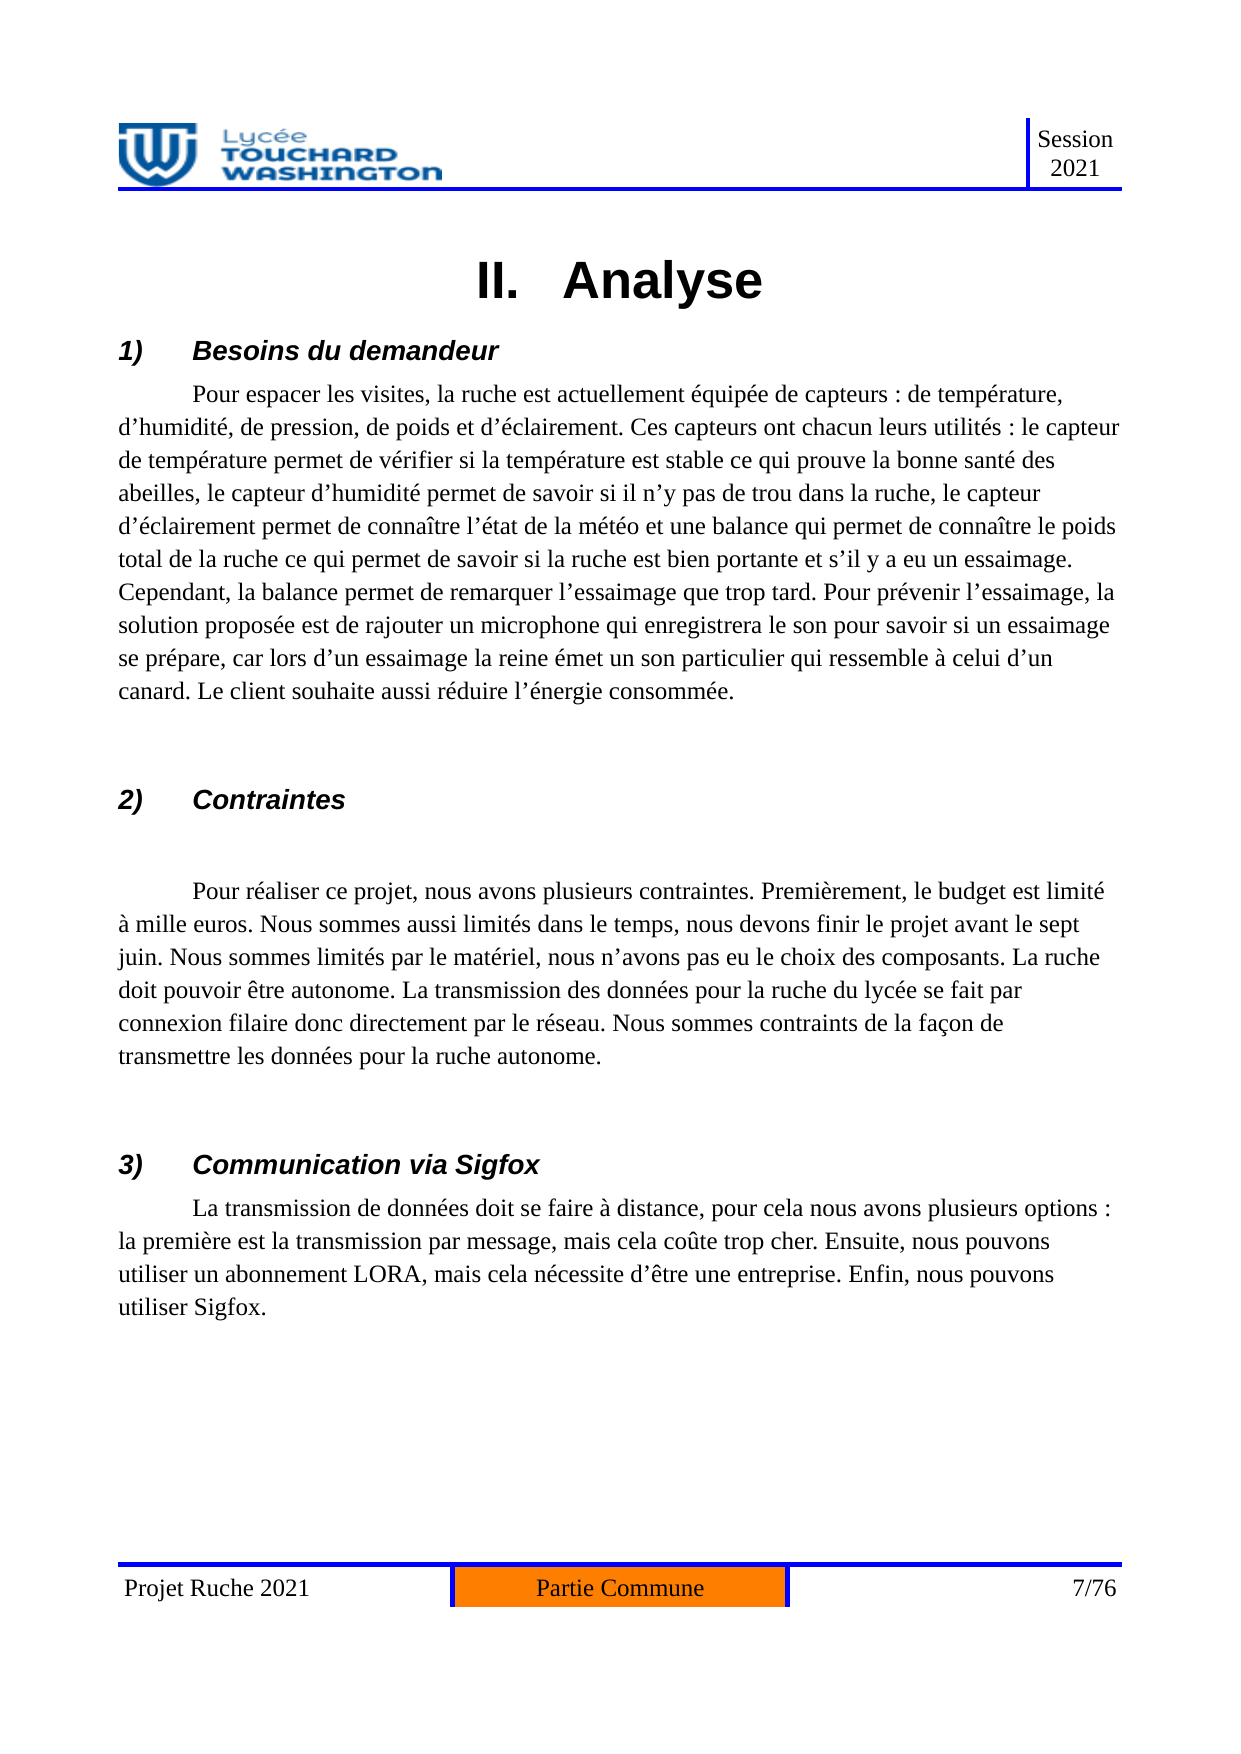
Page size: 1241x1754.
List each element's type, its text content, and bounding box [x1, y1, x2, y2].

text Pour réaliser ce projet, nous avons plusieurs contraintes. Premièrement, le budget est limité à mille euros. Nous sommes aussi limités dans le temps, nous devons finir le projet avant le sept juin. Nous sommes limités par le matériel, nous n’avons pas eu le choix des composants. La ruche doit pouvoir être autonome. La transmission des données pour la ruche du lycée se fait par connexion filaire donc directement par le réseau. Nous sommes contraints de la façon de transmettre les données pour la ruche autonome. [118, 876, 1122, 1069]
subtitle Besoins du demandeur [118, 334, 1122, 366]
subtitle Communication via Sigfox [118, 1148, 1122, 1180]
picture [118, 123, 442, 187]
subtitle Contraintes [118, 784, 1122, 816]
text La transmission de données doit se faire à distance, pour cela nous avons plusieurs options : la première est la transmission par message, mais cela coûte trop cher. Ensuite, nous pouvons utiliser un abonnement LORA, mais cela nécessite d’être une entreprise. Enfin, nous pouvons utiliser Sigfox. [118, 1193, 1122, 1321]
text Pour espacer les visites, la ruche est actuellement équipée de capteurs : de température, d’humidité, de pression, de poids et d’éclairement. Ces capteurs ont chacun leurs utilités : le capteur de température permet de vérifier si la température est stable ce qui prouve la bonne santé des abeilles, le capteur d’humidité permet de savoir si il n’y pas de trou dans la ruche, le capteur d’éclairement permet de connaître l’état de la météo et une balance qui permet de connaître le poids total de la ruche ce qui permet de savoir si la ruche est bien portante et s’il y a eu un essaimage. Cependant, la balance permet de remarquer l’essaimage que trop tard. Pour prévenir l’essaimage, la solution proposée est de rajouter un microphone qui enregistrera le son pour savoir si un essaimage se prépare, car lors d’un essaimage la reine émet un son particulier qui ressemble à celui d’un canard. Le client souhaite aussi réduire l’énergie consommée. [118, 379, 1122, 705]
subtitle Analyse [118, 249, 1122, 309]
